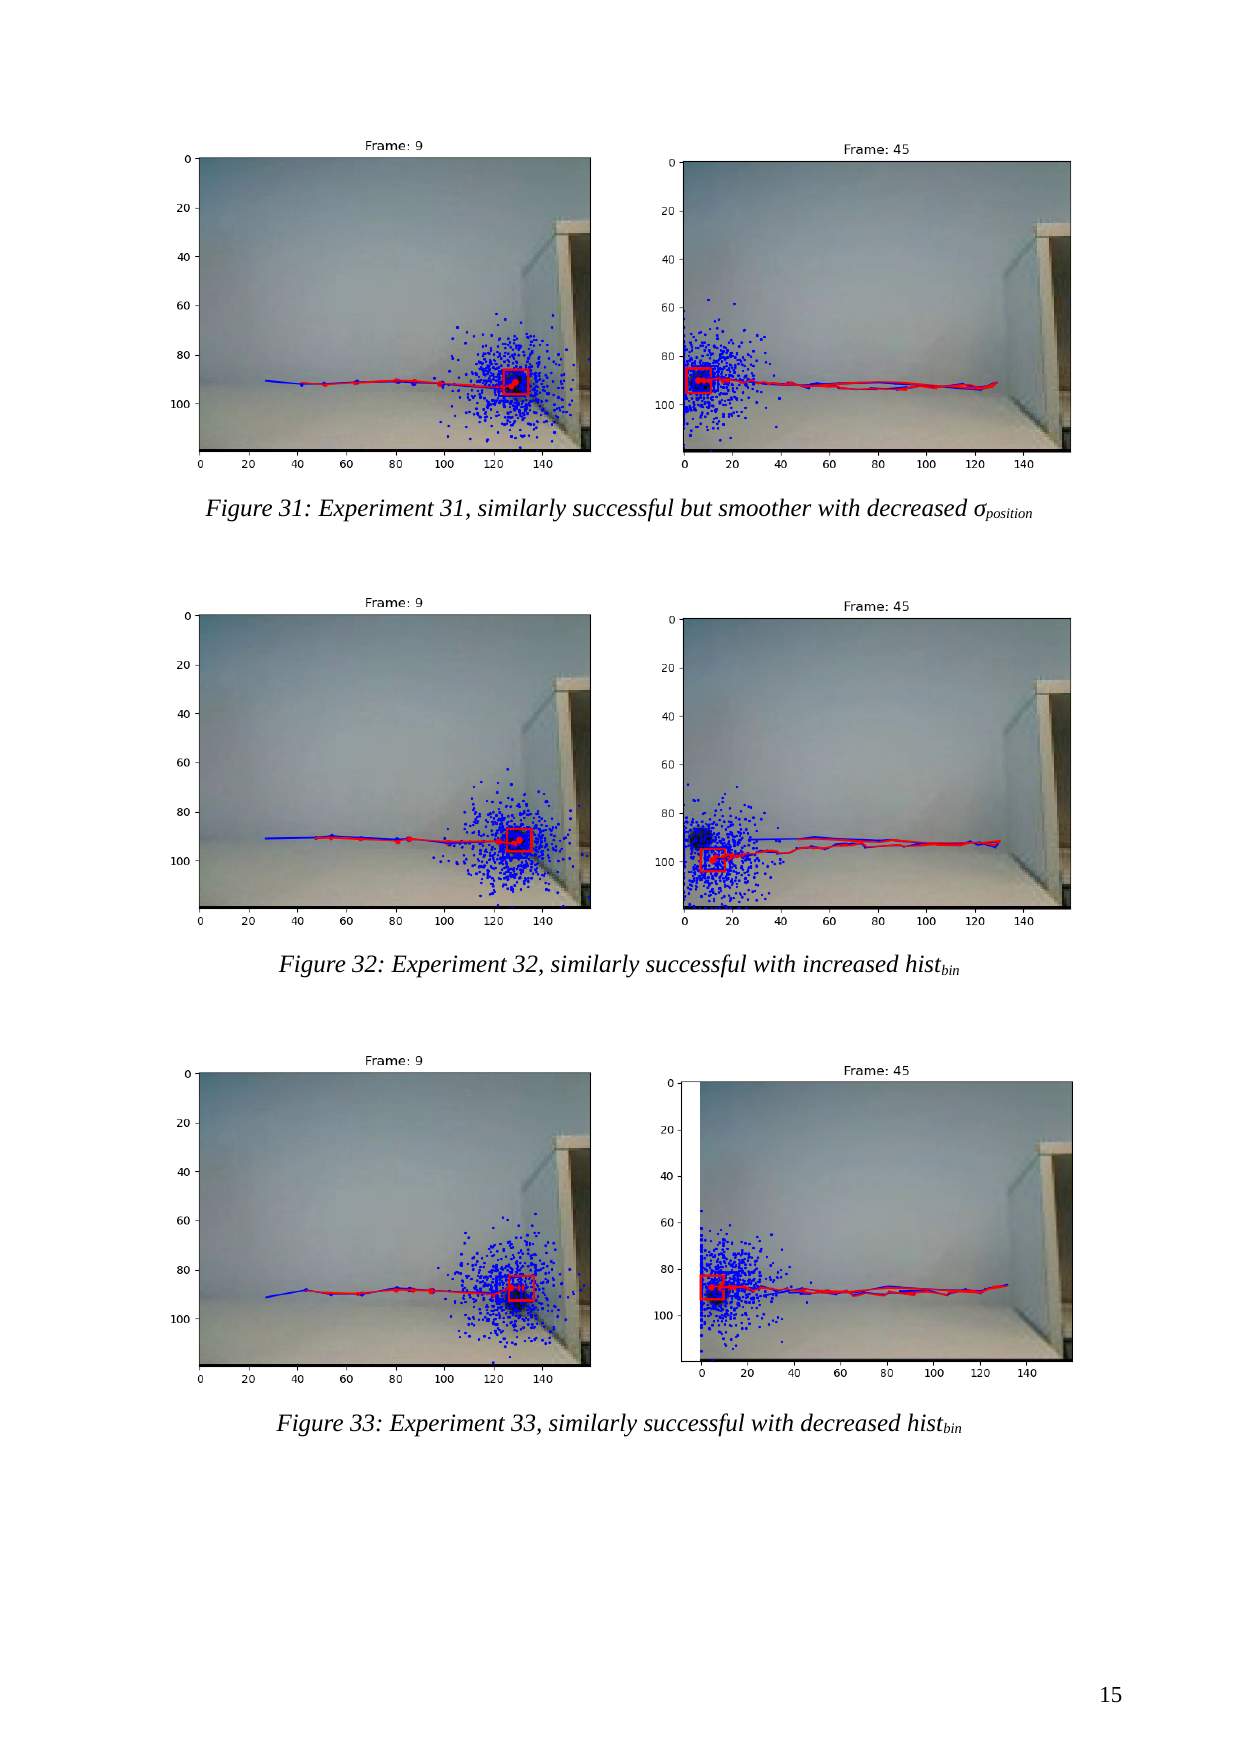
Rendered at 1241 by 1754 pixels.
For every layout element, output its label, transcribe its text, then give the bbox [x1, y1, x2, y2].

picture [133, 568, 1122, 950]
picture [133, 111, 1122, 493]
picture [133, 1026, 1122, 1408]
text Figure 32: Experiment 32, similarly successful with increased histbin [119, 570, 1122, 978]
text Figure 33: Experiment 33, similarly successful with decreased histbin [119, 1029, 1122, 1437]
text Figure 31: Experiment 31, similarly successful but smoother with decreased σposition [119, 114, 1122, 522]
